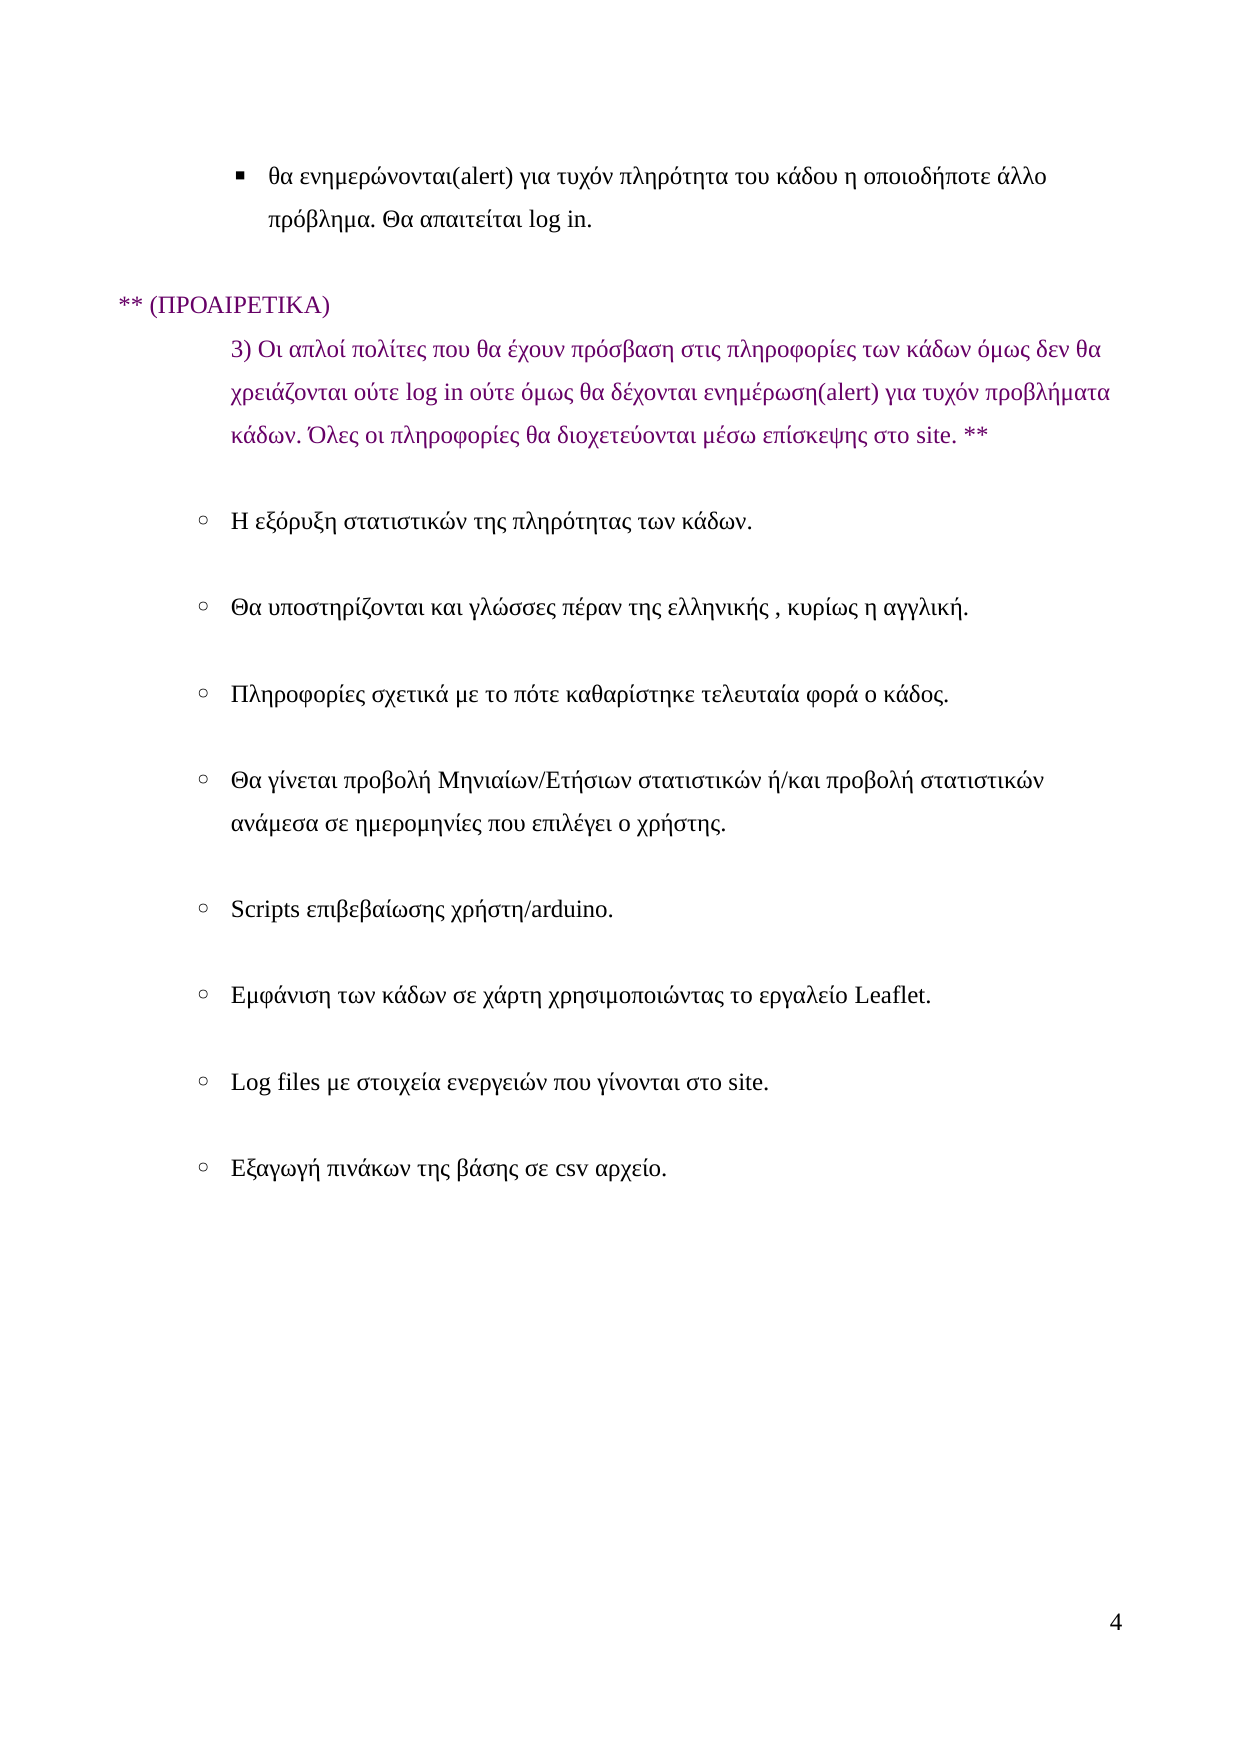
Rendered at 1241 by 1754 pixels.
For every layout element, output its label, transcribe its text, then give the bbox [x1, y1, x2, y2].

list Η εξόρυξη στατιστικών της πληρότητας των κάδων. [193, 506, 1122, 535]
list Θα γίνεται προβολή Μηνιαίων/Ετήσιων στατιστικών ή/και προβολή στατιστικών ανάμεσα σε ημερομηνίες που επιλέγει ο χρήστης. [193, 765, 1122, 837]
list θα ενημερώνονται(alert) για τυχόν πληρότητα του κάδου η οποιοδήποτε άλλο πρόβλημα. Θα απαιτείται log in. [231, 161, 1122, 233]
list Εξαγωγή πινάκων της βάσης σε csv αρχείο. [193, 1153, 1122, 1182]
list Πληροφορίες σχετικά με το πότε καθαρίστηκε τελευταία φορά ο κάδος. [193, 679, 1122, 707]
list Θα υποστηρίζονται και γλώσσες πέραν της ελληνικής , κυρίως η αγγλική. [193, 592, 1122, 621]
list 3) Οι απλοί πολίτες που θα έχουν πρόσβαση στις πληροφορίες των κάδων όμως δεν θα χρειάζονται ούτε log in ούτε όμως θα δέχονται ενημέρωση(alert) για τυχόν προβλήματα κάδων. Όλες οι πληροφορίες θα διοχετεύονται μέσω επίσκεψης στο site. ** [193, 334, 1122, 449]
list Log files με στοιχεία ενεργειών που γίνονται στο site. [193, 1067, 1122, 1096]
list Scripts επιβεβαίωσης χρήστη/arduino. [193, 894, 1122, 923]
list Εμφάνιση των κάδων σε χάρτη χρησιμοποιώντας το εργαλείο Leaflet. [193, 981, 1122, 1009]
text ** (ΠΡΟΑΙΡΕΤΙΚΑ) [118, 291, 1122, 319]
